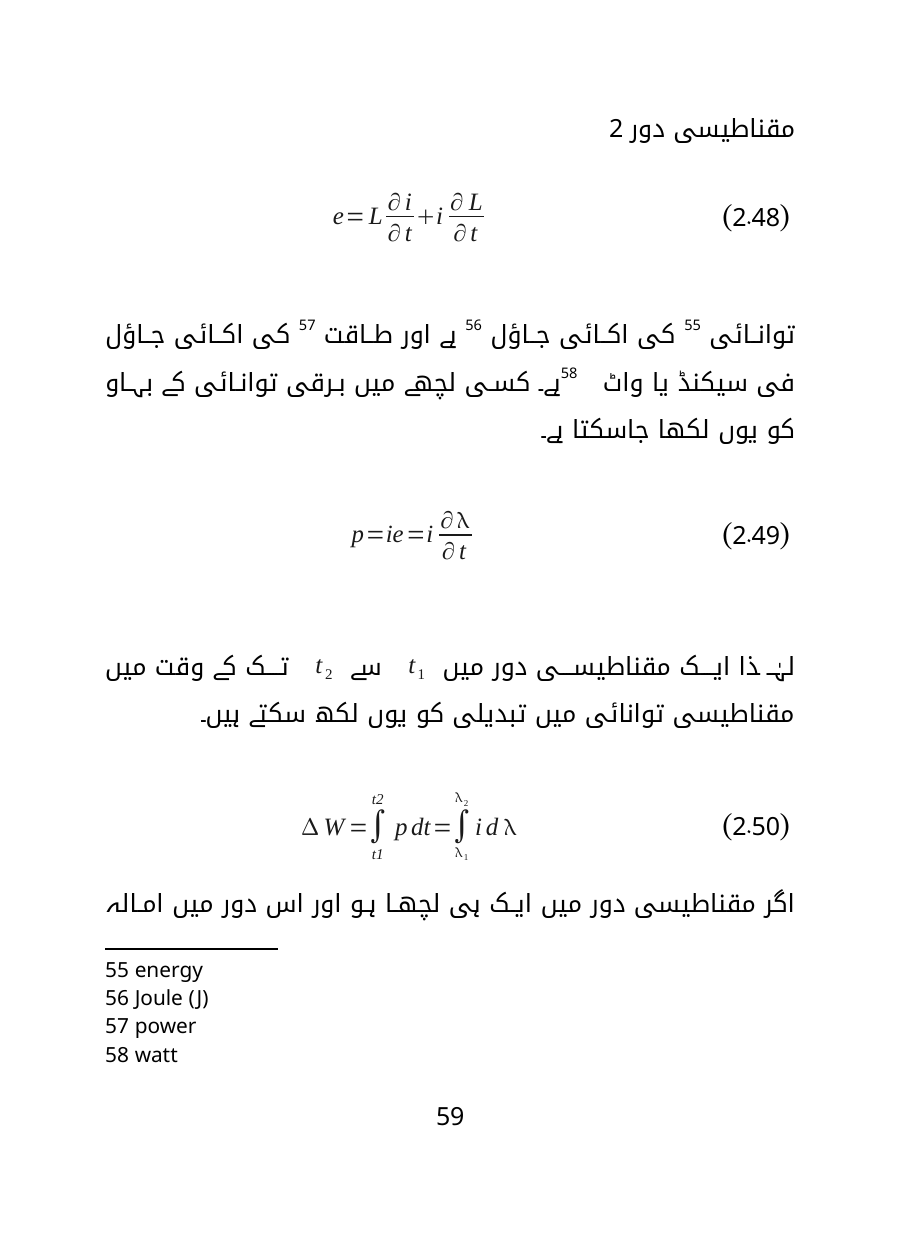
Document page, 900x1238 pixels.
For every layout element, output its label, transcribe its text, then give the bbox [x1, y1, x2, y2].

text energy [105, 955, 795, 983]
table_header (2.48) [705, 182, 795, 265]
table_header [105, 785, 706, 881]
text Joule (J) [105, 983, 795, 1012]
table_header (2.49) [707, 501, 795, 583]
table_header [105, 182, 704, 265]
table_header (2.50) [706, 785, 795, 881]
table_header [105, 501, 707, 583]
text لہٰذا ایک مقناطیسی دور میں سے تک کے وقت میں مقناطیسی توانائی میں تبدیلی کو یوں لکھ سکتے ہیں۔ [105, 643, 795, 738]
text توانائی کی اکائی جاؤل ہے اور طاقت کی اکائی جاؤل فی سیکنڈ یا واٹ ہے۔ کسی لچھے میں برقی توانائی کے بہاو کو یوں لکھا جاسکتا ہے۔ [105, 312, 795, 454]
text power [105, 1012, 795, 1040]
text اگر مقناطیسی دور میں ایک ہی لچھا ہو اور اس دور میں امالہ مقررہ ہو تب: [105, 881, 795, 928]
text watt [105, 1040, 795, 1068]
